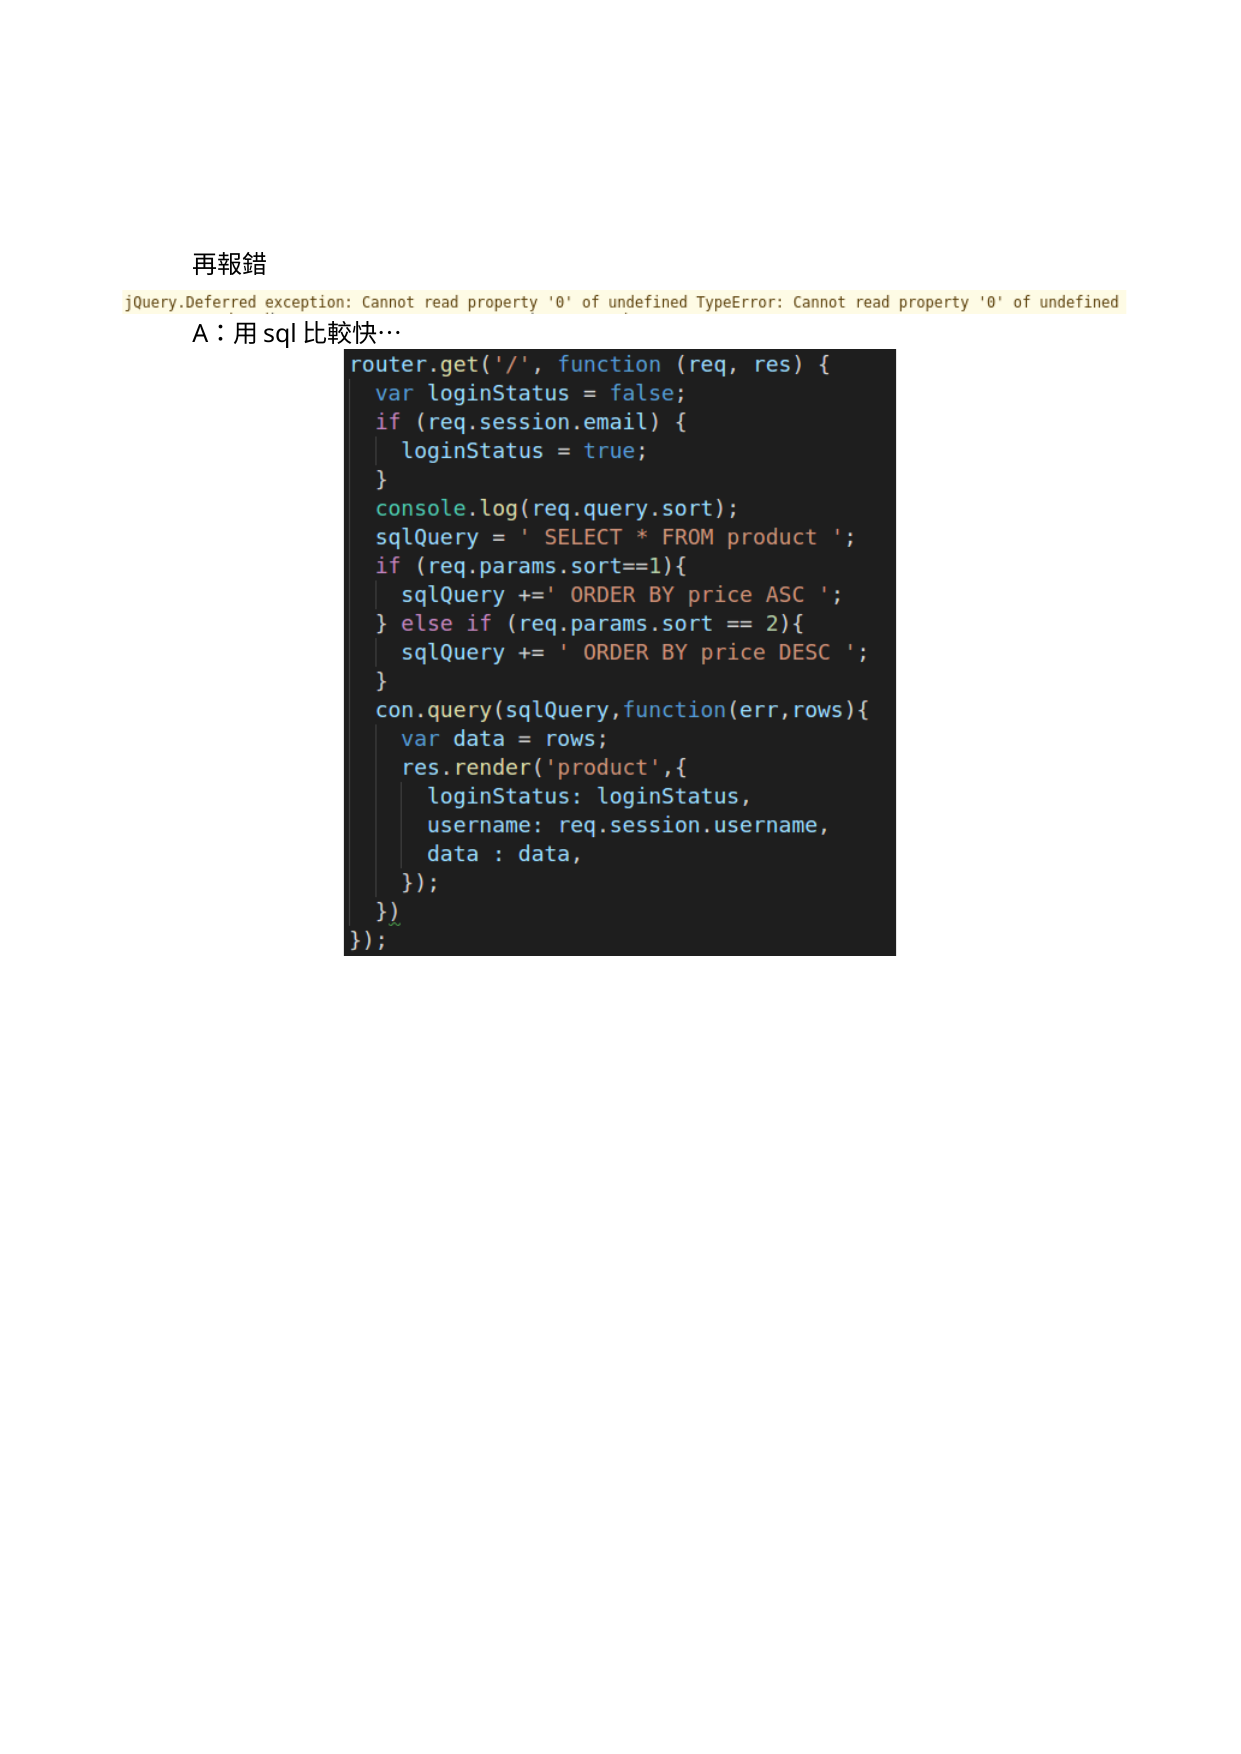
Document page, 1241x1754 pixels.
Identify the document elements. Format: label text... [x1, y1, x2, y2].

text 再報錯 [118, 244, 1122, 281]
text A：用sql比較快… [118, 281, 1122, 349]
picture [122, 290, 1127, 314]
picture [343, 349, 897, 956]
